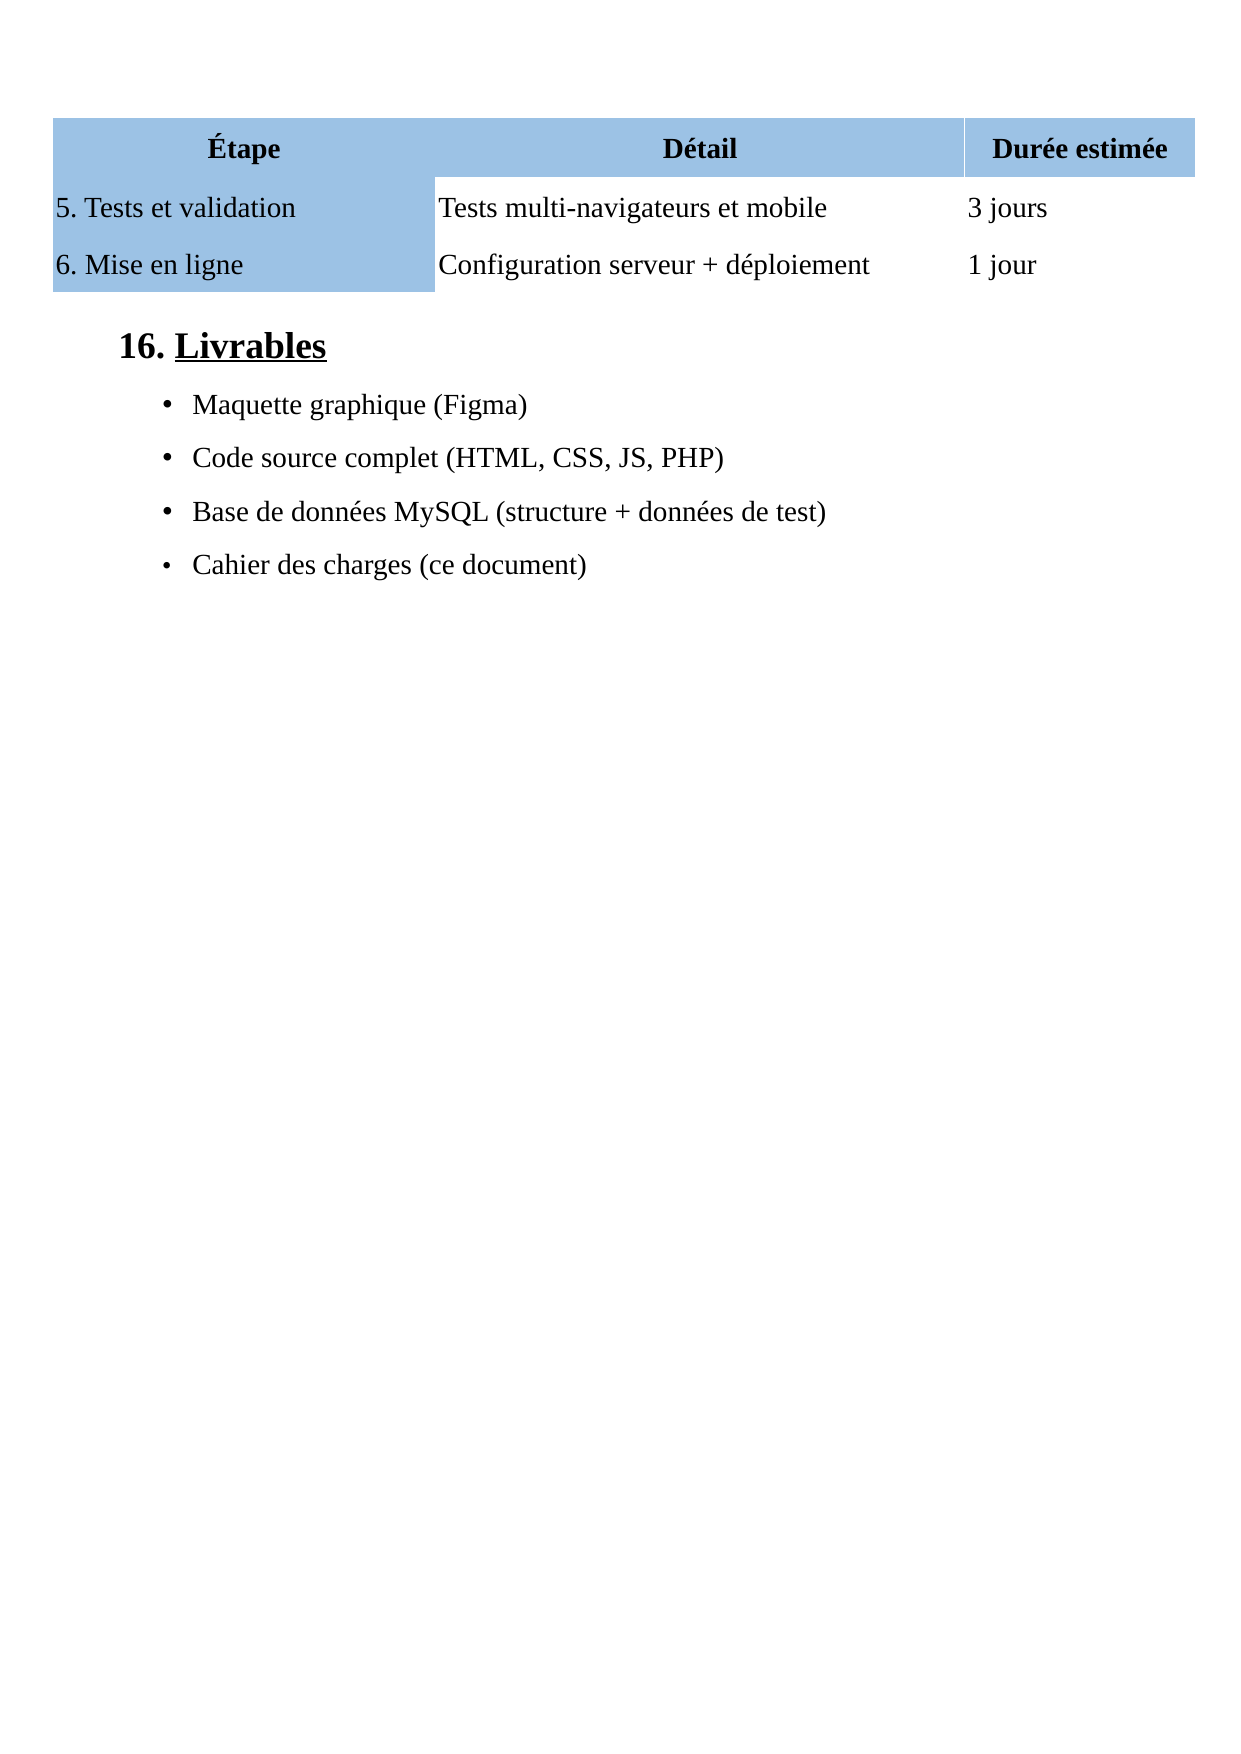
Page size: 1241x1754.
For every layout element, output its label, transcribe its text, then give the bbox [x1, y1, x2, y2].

table_cell 1 jour [965, 236, 1195, 292]
table_header Étape [53, 118, 435, 177]
table_header Durée estimée [965, 118, 1195, 177]
table_cell Tests multi-navigateurs et mobile [435, 177, 964, 236]
table_cell 6. Mise en ligne [53, 236, 435, 292]
list Code source complet (HTML, CSS, JS, PHP) [162, 440, 1122, 474]
subtitle 16. Livrables [118, 323, 1122, 366]
table_cell Configuration serveur + déploiement [435, 236, 964, 292]
table_cell 5. Tests et validation [53, 177, 435, 236]
list Maquette graphique (Figma) [162, 387, 1122, 421]
list Cahier des charges (ce document) [162, 547, 1122, 580]
table_cell 3 jours [965, 177, 1195, 236]
table_header Détail [435, 118, 964, 177]
list Base de données MySQL (structure + données de test) [162, 494, 1122, 527]
